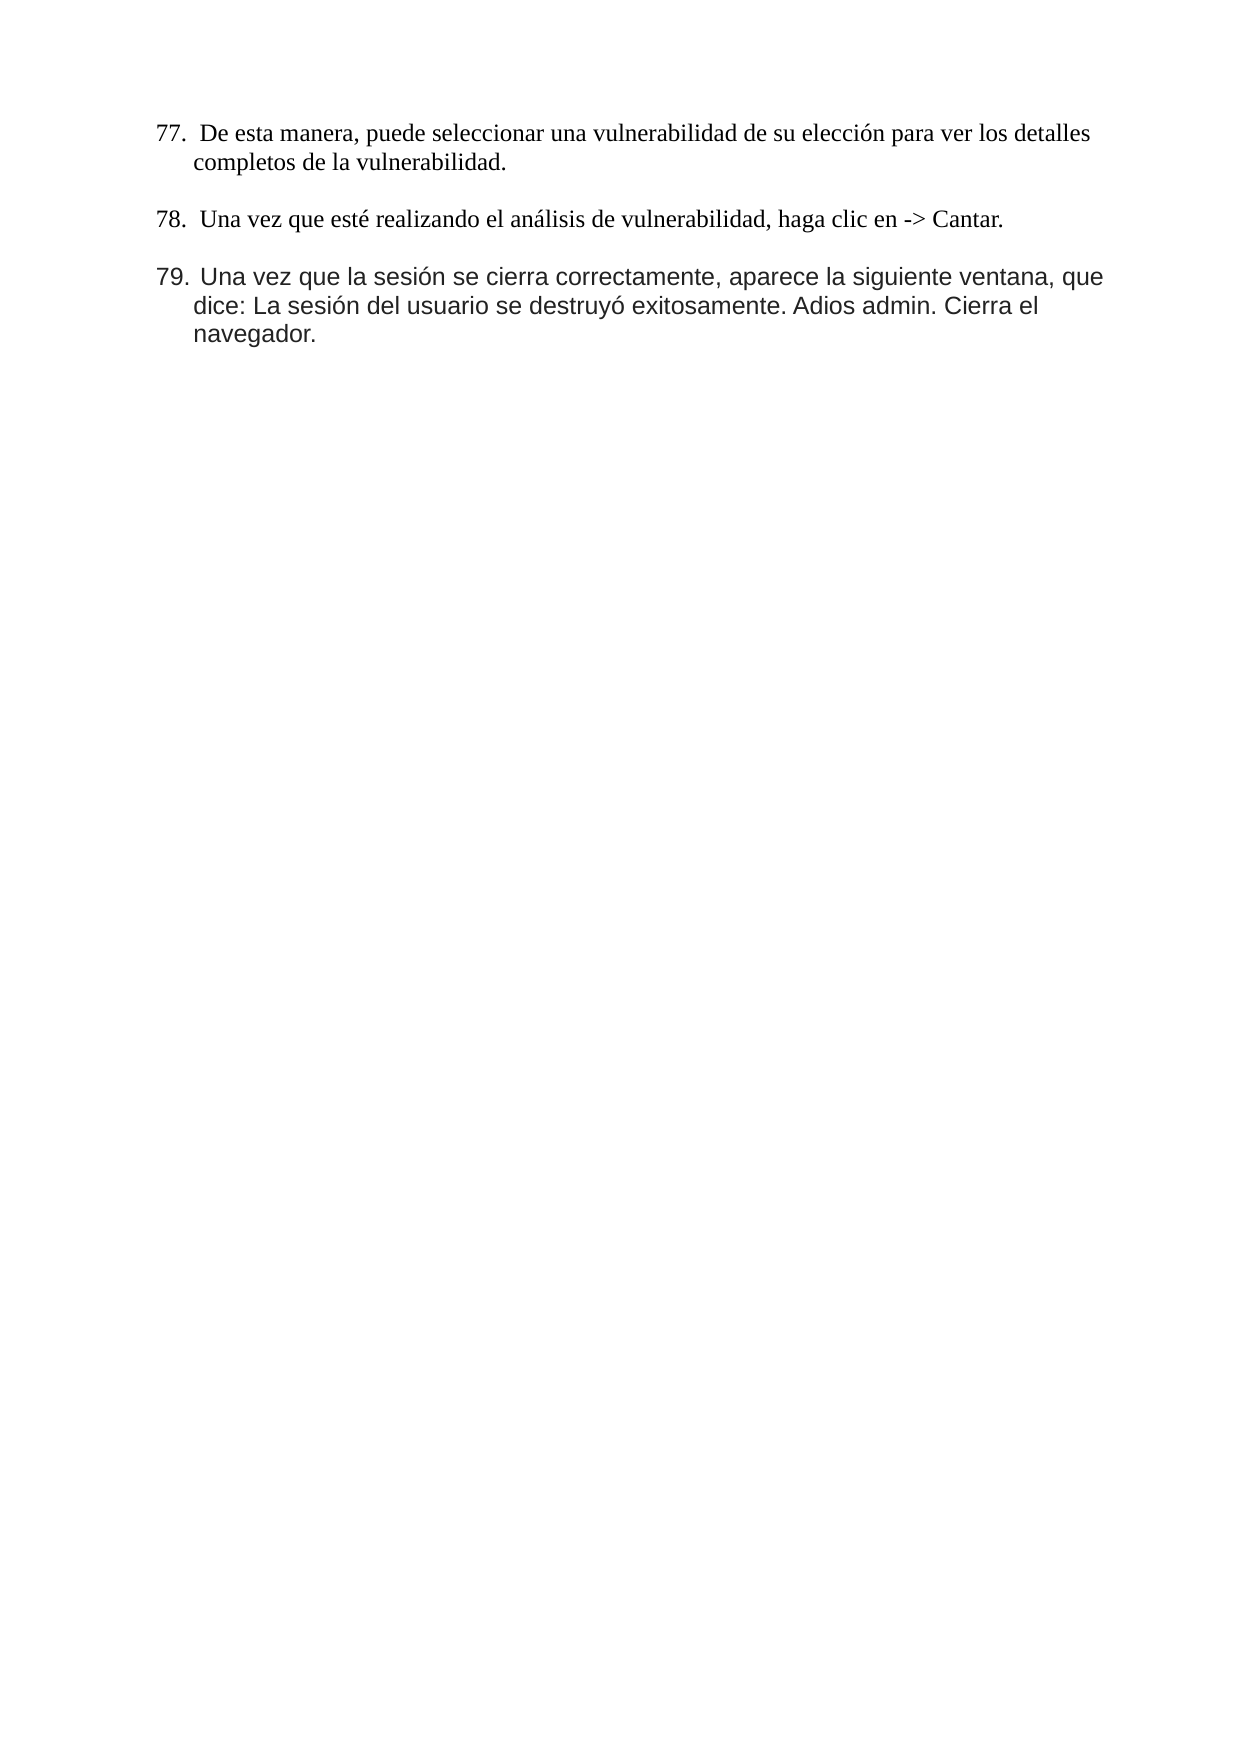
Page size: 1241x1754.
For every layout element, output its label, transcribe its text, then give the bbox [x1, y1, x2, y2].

list Una vez que la sesión se cierra correctamente, aparece la siguiente ventana, que dice: La sesión del usuario se destruyó exitosamente. Adios admin. Cierra el navegador. [156, 262, 1122, 348]
list De esta manera, puede seleccionar una vulnerabilidad de su elección para ver los detalles completos de la vulnerabilidad. [156, 118, 1122, 176]
list Una vez que esté realizando el análisis de vulnerabilidad, haga clic en -> Cantar. [156, 204, 1122, 233]
